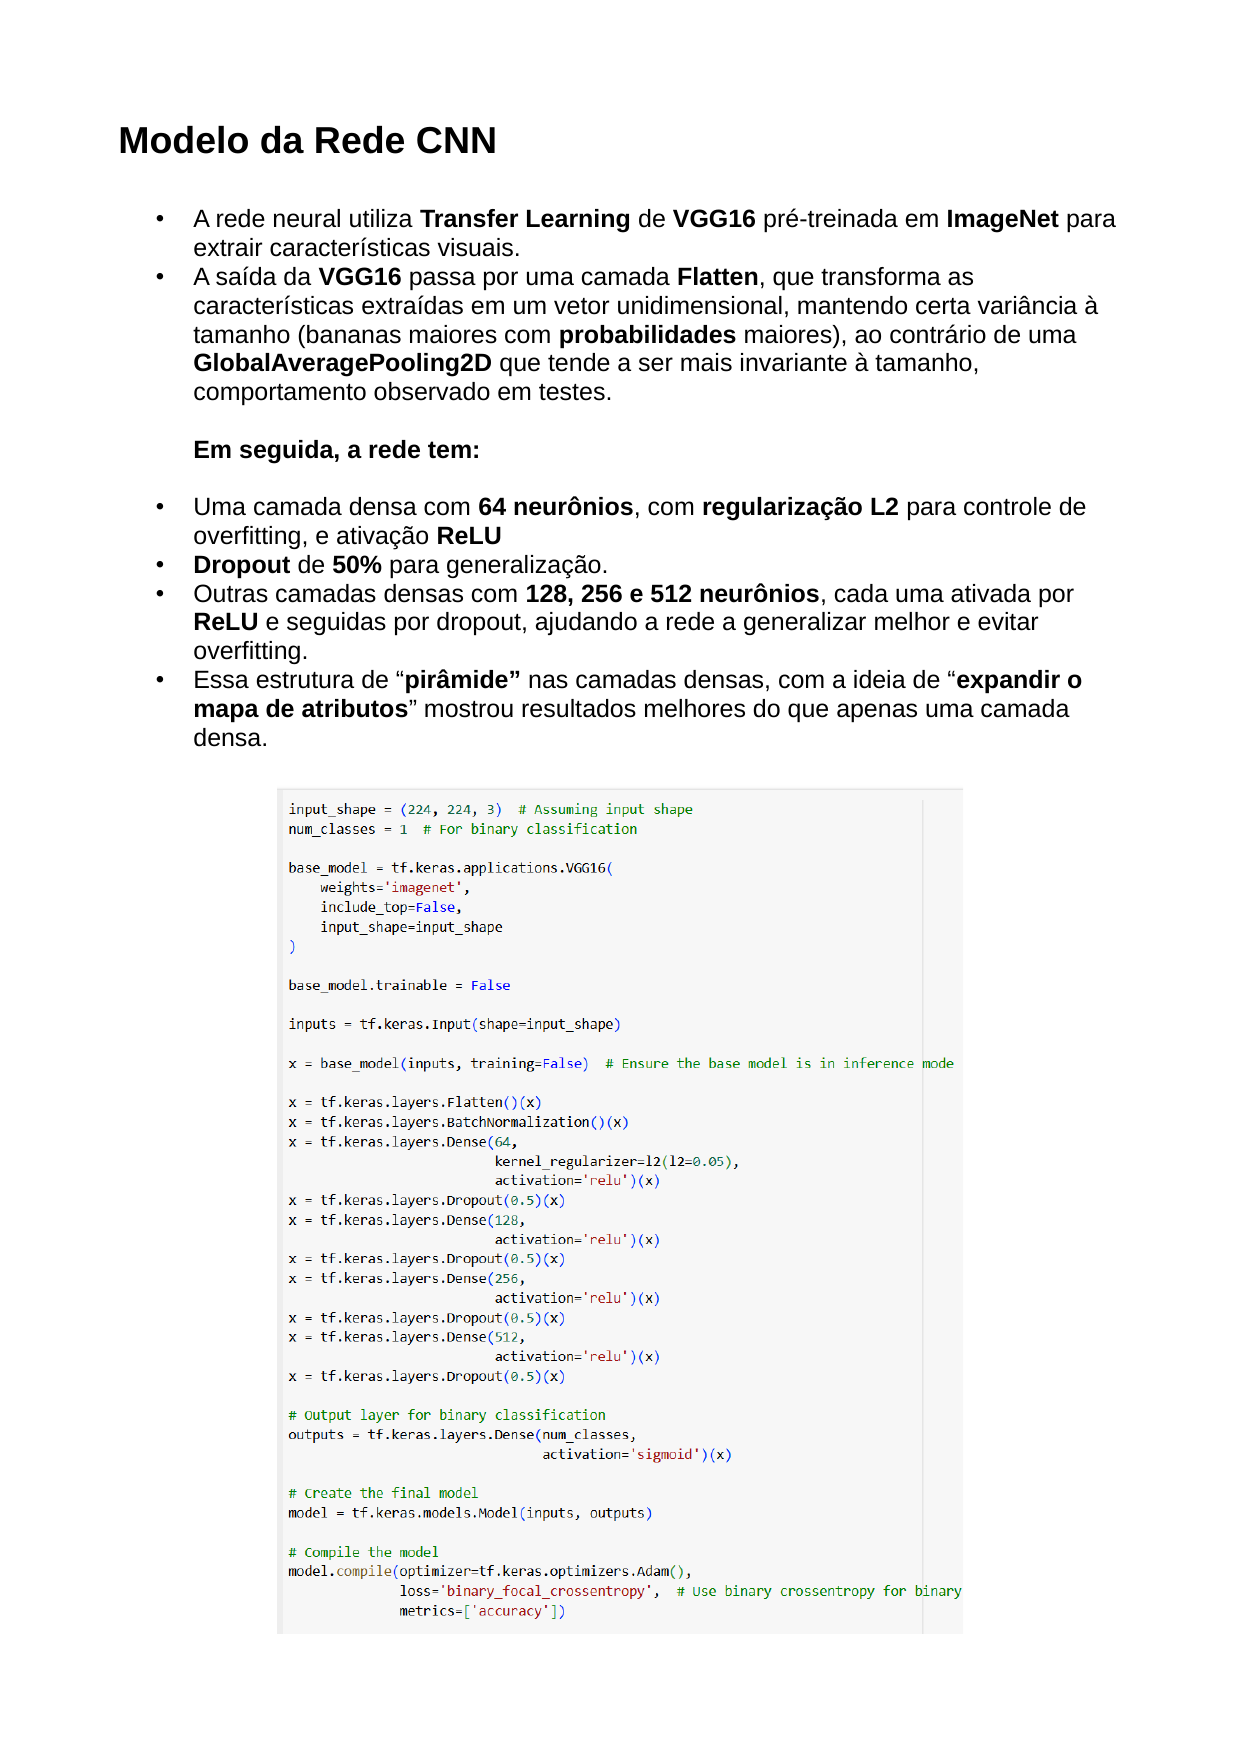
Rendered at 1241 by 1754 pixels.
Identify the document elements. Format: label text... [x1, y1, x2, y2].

text Modelo da Rede CNN [118, 118, 1122, 161]
list A saída da VGG16 passa por uma camada Flatten, que transforma as características extraídas em um vetor unidimensional, mantendo certa variância à tamanho (bananas maiores com probabilidades maiores), ao contrário de uma GlobalAveragePooling2D que tende a ser mais invariante à tamanho, comportamento observado em testes. Em seguida, a rede tem: [156, 262, 1122, 463]
list Dropout de 50% para generalização. [156, 550, 1122, 578]
list Uma camada densa com 64 neurônios, com regularização L2 para controle de overfitting, e ativação ReLU [156, 492, 1122, 550]
list Outras camadas densas com 128, 256 e 512 neurônios, cada uma ativada por ReLU e seguidas por dropout, ajudando a rede a generalizar melhor e evitar overfitting. [156, 578, 1122, 665]
list A rede neural utiliza Transfer Learning de VGG16 pré-treinada em ImageNet para extrair características visuais. [156, 204, 1122, 262]
picture [277, 770, 964, 1634]
list Essa estrutura de “pirâmide” nas camadas densas, com a ideia de “expandir o mapa de atributos” mostrou resultados melhores do que apenas uma camada densa. [156, 665, 1122, 866]
